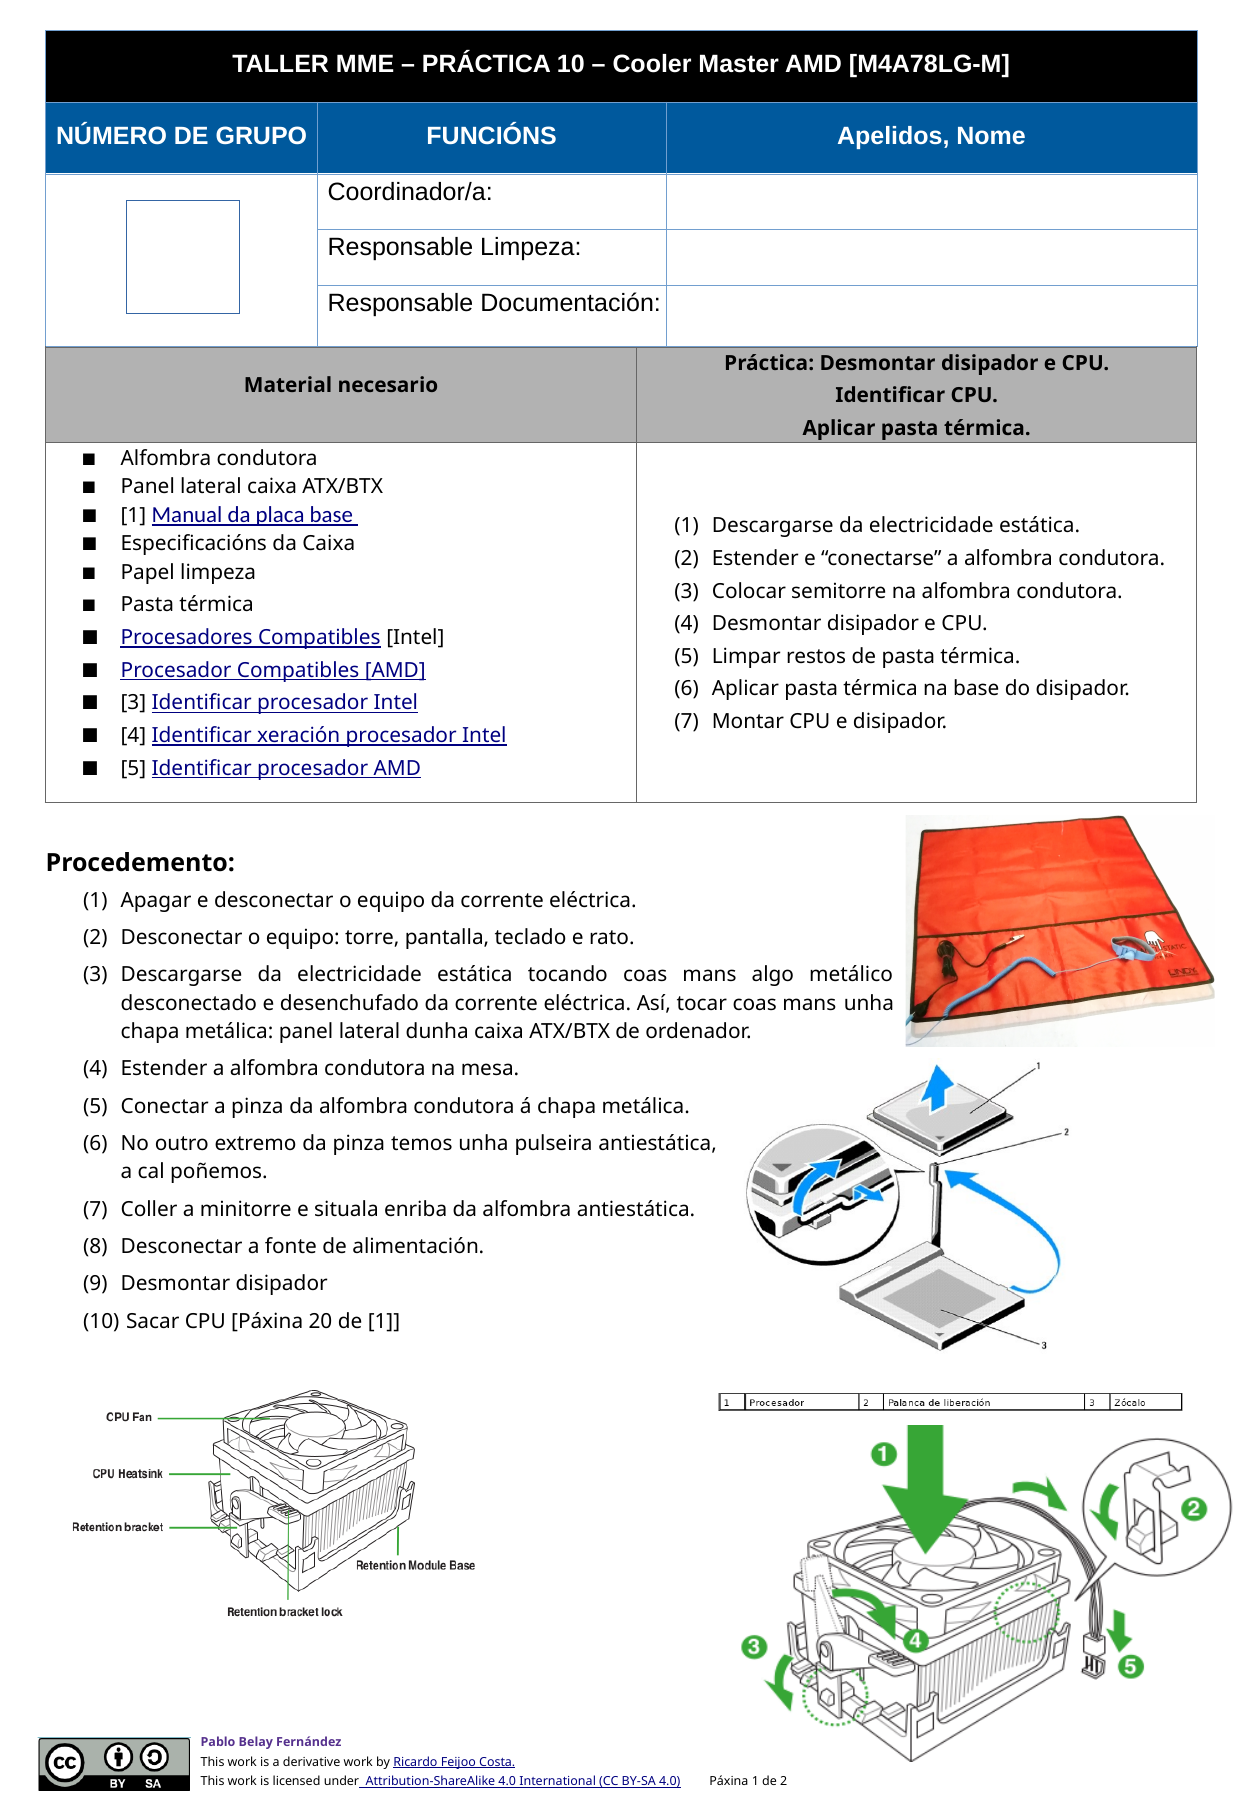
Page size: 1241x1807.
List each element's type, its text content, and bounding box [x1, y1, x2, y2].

picture [37, 1736, 191, 1793]
picture [718, 1058, 1183, 1411]
table_cell [667, 230, 1197, 284]
text Procedemento: [45, 844, 905, 878]
table_cell Coordinador/a: [318, 175, 666, 229]
table_cell Responsable Documentación: [318, 286, 666, 346]
list Descargarse da electricidade estática tocando coas mans algo metálico desconectado e desenchufado da corrente eléctrica. Así, tocar coas mans unha chapa metálica: panel lateral dunha caixa ATX/BTX de ordenador. [83, 959, 905, 1045]
table_header TALLER MME – PRÁCTICA 10 – Cooler Master AMD [M4A78LG-M] [46, 31, 1197, 102]
table_cell NÚMERO DE GRUPO [46, 103, 317, 173]
list Conectar a pinza da alfombra condutora á chapa metálica. [83, 1091, 718, 1119]
table_header Práctica: Desmontar disipador e CPU. Identificar CPU. Aplicar pasta térmica. [637, 348, 1196, 442]
table_cell [667, 286, 1197, 346]
list [1183, 1268, 1197, 1297]
list Desconectar a fonte de alimentación. [83, 1231, 718, 1259]
table_cell FUNCIÓNS [318, 103, 666, 173]
table_cell Descargarse da electricidade estática. Estender e “conectarse” a alfombra condutora. Colocar semitorre na alfombra condutora. Desmontar disipador e CPU. Limpar restos de pasta térmica. Aplicar pasta térmica na base do disipador. Montar CPU e disipador. [637, 443, 1196, 802]
list Coller a minitorre e situala enriba da alfombra antiestática. [83, 1194, 718, 1222]
list Desconectar o equipo: torre, pantalla, teclado e rato. [83, 922, 905, 951]
table_header Material necesario [46, 348, 636, 442]
table_cell Apelidos, Nome [667, 103, 1197, 173]
list No outro extremo da pinza temos unha pulseira antiestática, a cal poñemos. [83, 1128, 718, 1185]
table_cell [46, 175, 317, 346]
list Desmontar disipador [83, 1268, 718, 1297]
list Estender a alfombra condutora na mesa. [83, 1053, 1197, 1082]
table_cell Alfombra condutora Panel lateral caixa ATX/BTX [1] Manual da placa base Especificacións da Caixa Papel limpeza Pasta térmica Procesadores Compatibles [Intel] Procesador Compatibles [AMD] [3] Identificar procesador Intel [4] Identificar xeración procesador Intel [5] Identificar procesador AMD [46, 443, 636, 802]
picture [703, 1425, 1240, 1762]
picture [905, 815, 1215, 1047]
list Sacar CPU [Páxina 20 de [1]] [83, 1306, 718, 1334]
list Apagar e desconectar o equipo da corrente eléctrica. [83, 885, 905, 913]
picture [54, 1380, 504, 1639]
table_cell Responsable Limpeza: [318, 230, 666, 284]
table_cell [667, 175, 1197, 229]
